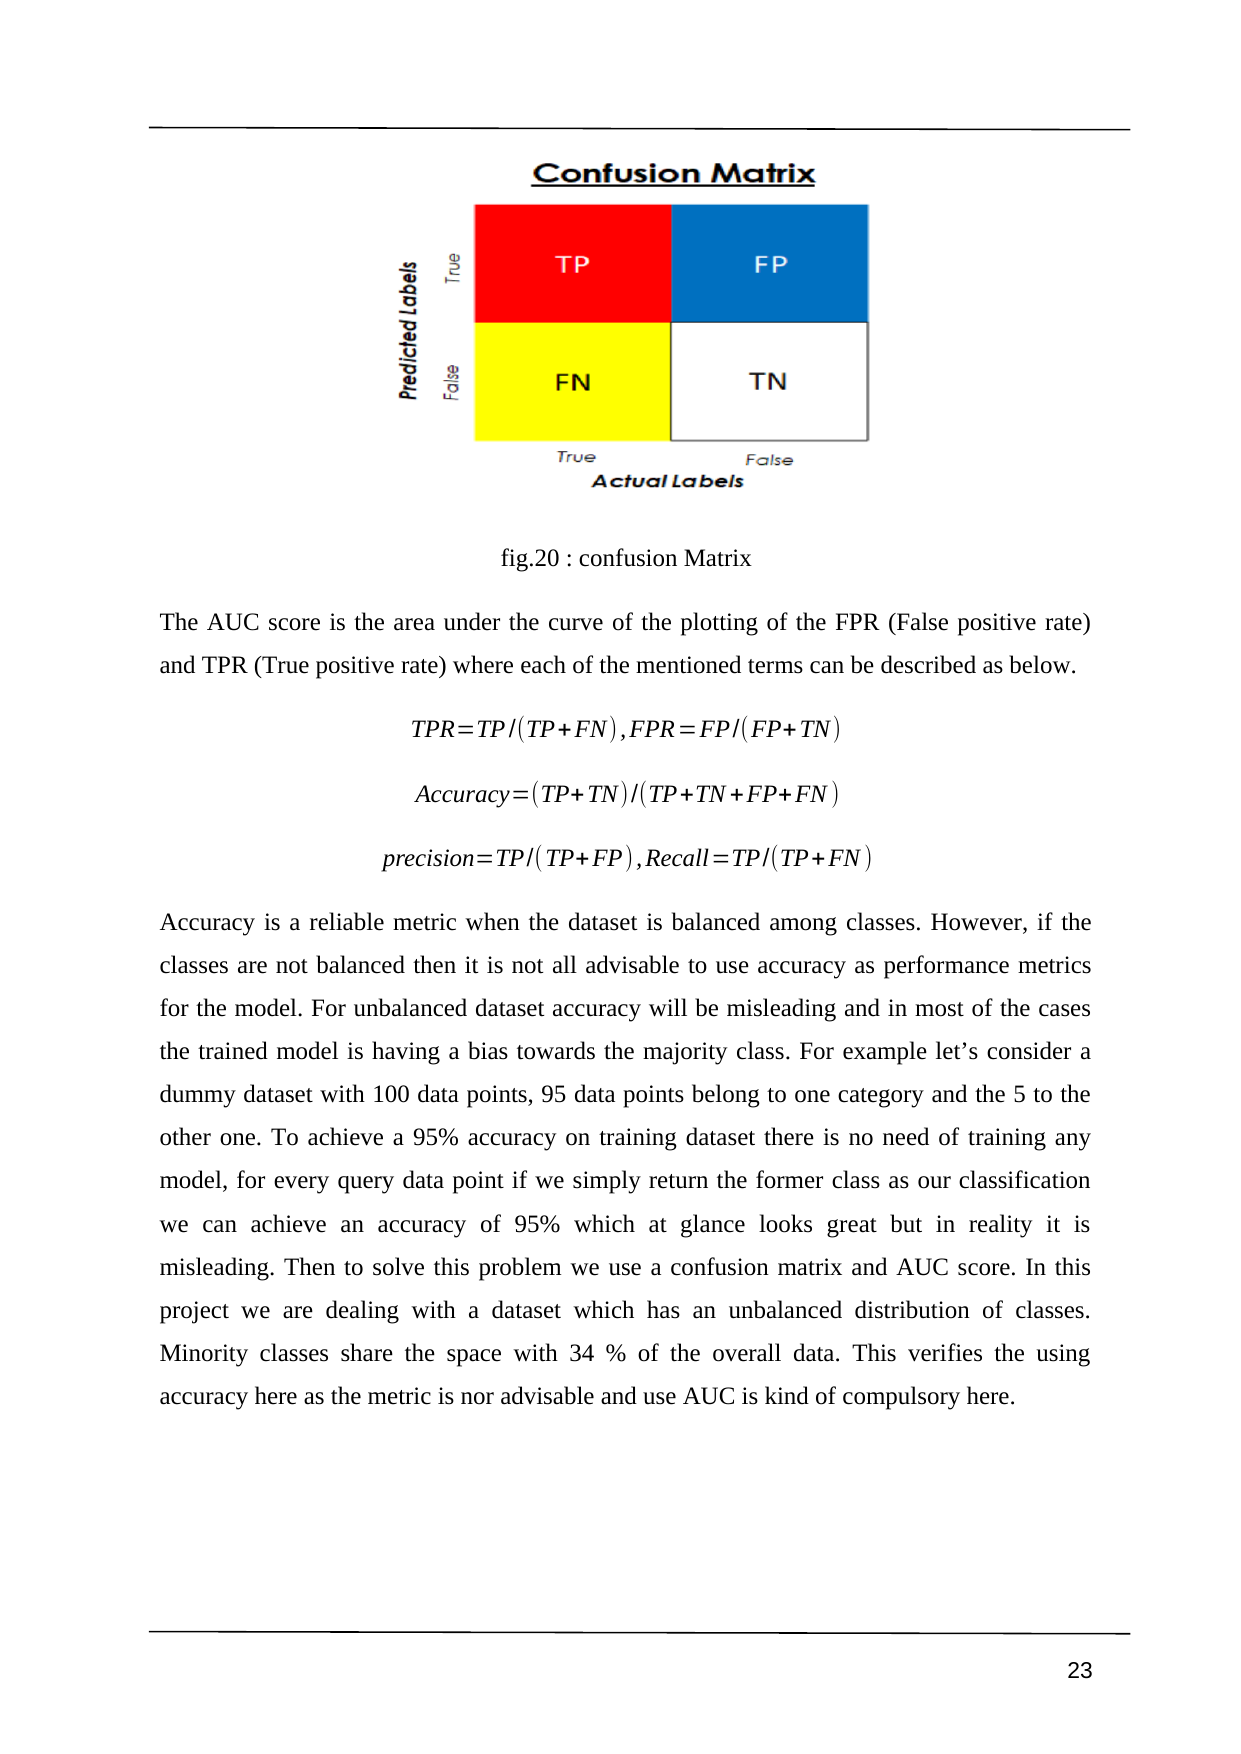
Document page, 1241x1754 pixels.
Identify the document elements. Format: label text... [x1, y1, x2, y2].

text Accuracy is a reliable metric when the dataset is balanced among classes. However, if the classes are not balanced then it is not all advisable to use accuracy as performance metrics for the model. For unbalanced dataset accuracy will be misleading and in most of the cases the trained model is having a bias towards the majority class. For example let’s consider a dummy dataset with 100 data points, 95 data points belong to one category and the 5 to the other one. To achieve a 95% accuracy on training dataset there is no need of training any model, for every query data point if we simply return the former class as our classification we can achieve an accuracy of 95% which at glance looks great but in reality it is misleading. Then to solve this problem we use a confusion matrix and AUC score. In this project we are dealing with a dataset which has an unbalanced distribution of classes. Minority classes share the space with 34 % of the overall data. This verifies the using accuracy here as the metric is nor advisable and use AUC is kind of compulsory here. [159, 907, 1092, 1410]
text The AUC score is the area under the curve of the plotting of the FPR (False positive rate) and TPR (True positive rate) where each of the mentioned terms can be described as below. [159, 607, 1092, 678]
text fig.20 : confusion Matrix [159, 543, 1092, 571]
picture [351, 147, 901, 509]
